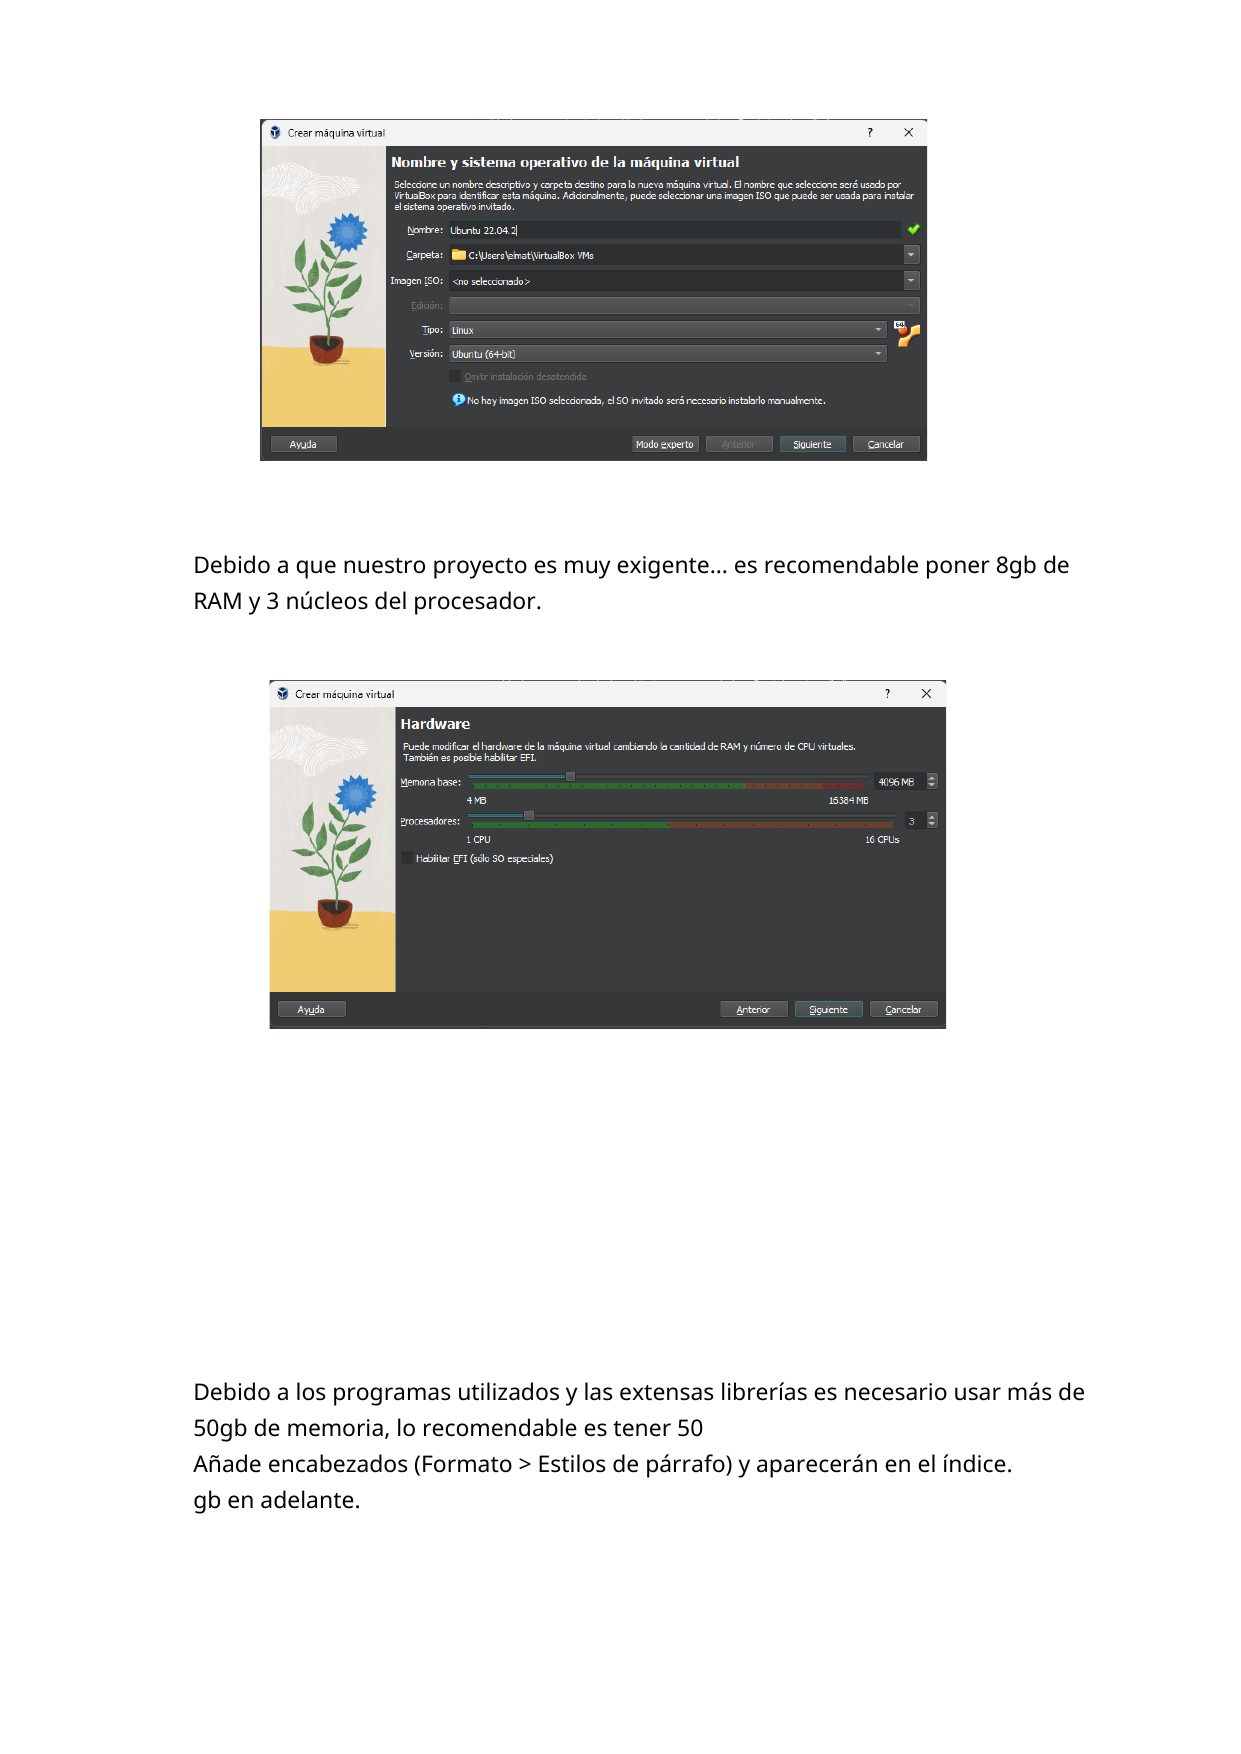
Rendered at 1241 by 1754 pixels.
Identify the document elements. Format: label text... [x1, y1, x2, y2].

text Debido a que nuestro proyecto es muy exigente… es recomendable poner 8gb de RAM y 3 núcleos del procesador. [193, 549, 1122, 616]
picture [269, 680, 947, 1029]
picture [260, 119, 928, 461]
text Debido a los programas utilizados y las extensas librerías es necesario usar más de 50gb de memoria, lo recomendable es tener 50 [193, 1376, 1122, 1443]
text gb en adelante. [193, 1484, 1122, 1515]
text Añade encabezados (Formato > Estilos de párrafo) y aparecerán en el índice. [118, 1448, 1122, 1479]
